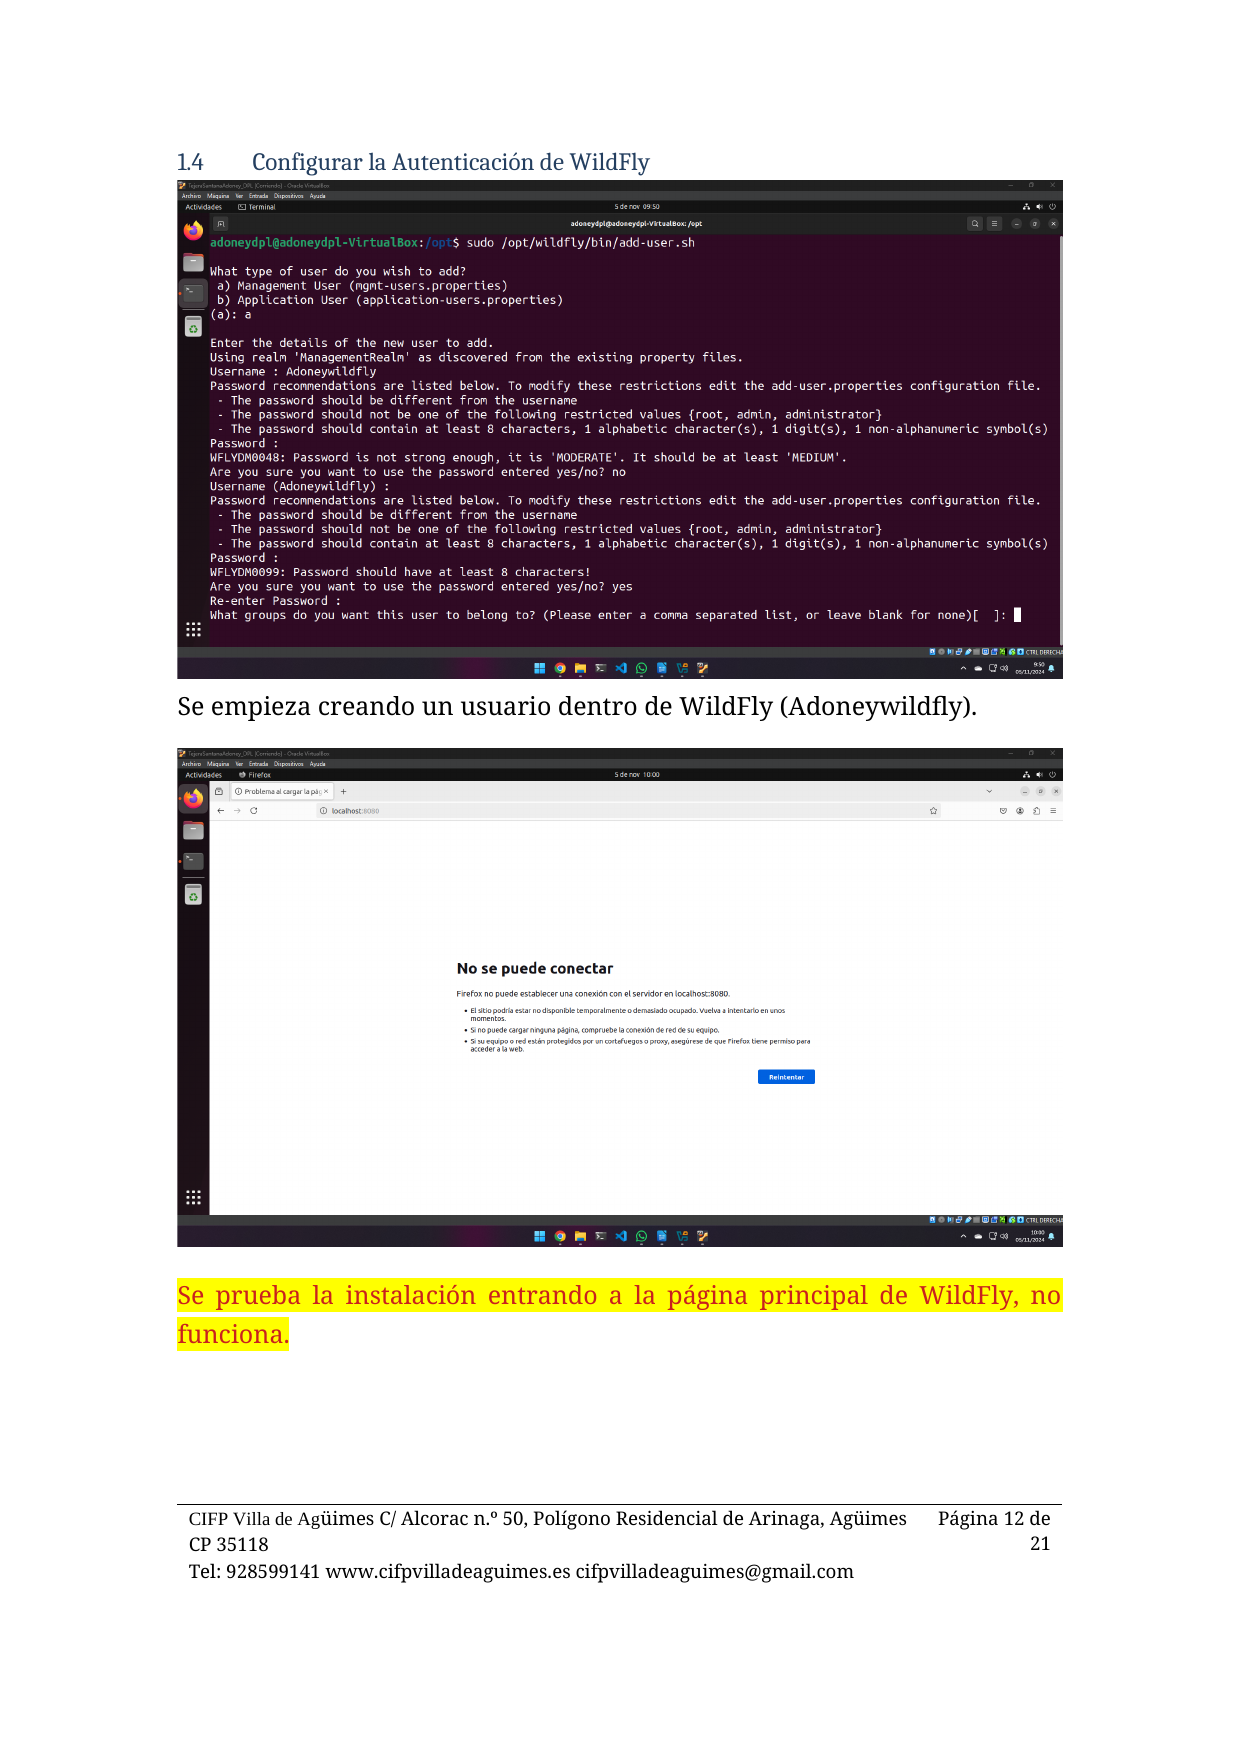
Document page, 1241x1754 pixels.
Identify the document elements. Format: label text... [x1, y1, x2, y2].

text Se empieza creando un usuario dentro de WildFly (Adoneywildfly). [177, 679, 1063, 722]
text Se prueba la instalación entrando a la página principal de WildFly, no funciona. [177, 1247, 1063, 1351]
subtitle Configurar la Autenticación de WildFly [177, 148, 1063, 176]
picture [177, 180, 1063, 679]
picture [177, 748, 1063, 1247]
